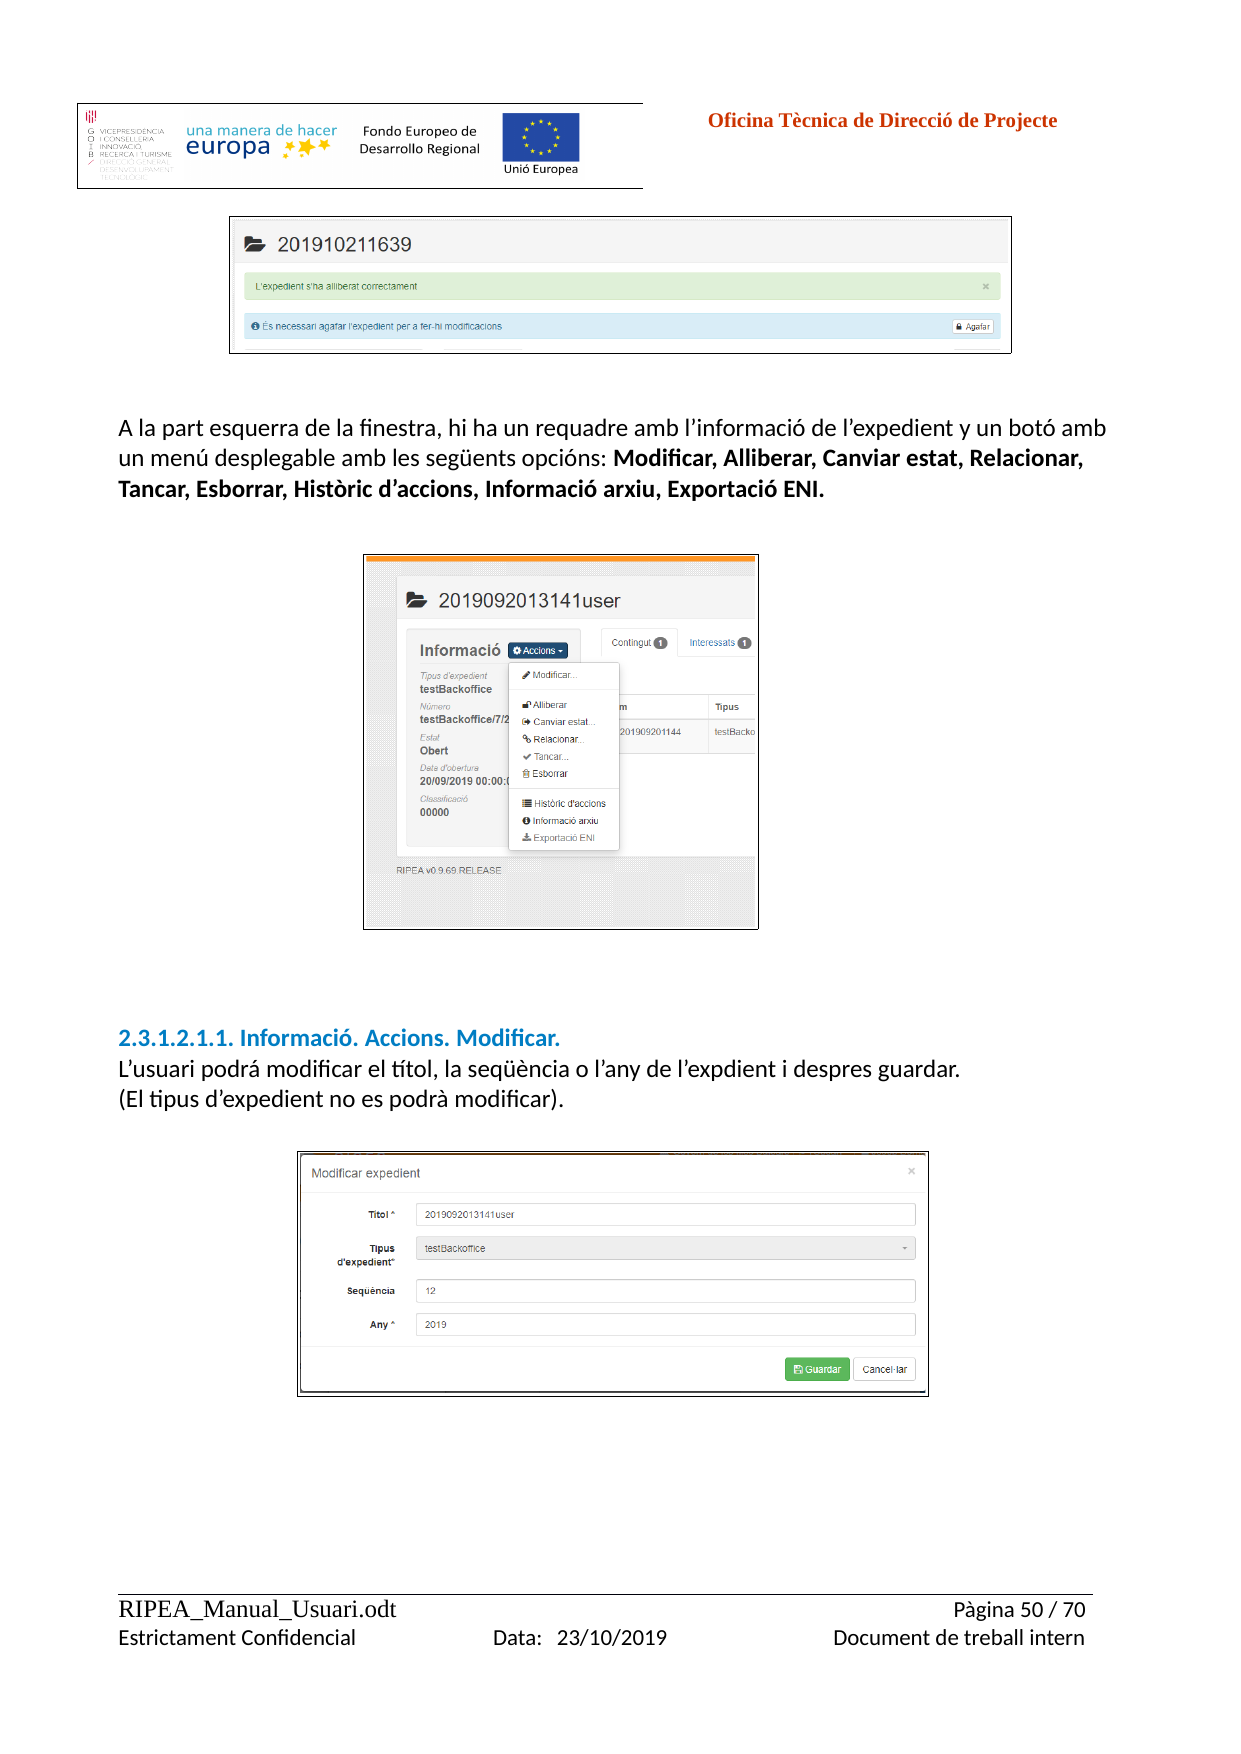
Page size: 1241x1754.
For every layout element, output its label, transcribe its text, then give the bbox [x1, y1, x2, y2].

picture [82, 108, 178, 182]
text L’usuari podrá modificar el títol, la seqüència o l’any de l’expdient i despres guardar. [118, 1053, 1122, 1083]
text (El tipus d’expedient no es podrà modificar). [118, 1083, 1122, 1114]
subtitle 2.3.1.2.1.1. Informació. Accions. Modificar. [118, 1022, 1122, 1053]
picture [300, 1153, 926, 1393]
picture [366, 556, 755, 927]
picture [184, 108, 585, 182]
text A la part esquerra de la finestra, hi ha un requadre amb l’informació de l’expedient y un botó amb un menú desplegable amb les següents opcións: Modificar, Alliberar, Canviar estat, Relacionar, Tancar, Esborrar, Històric d’accions, Informació arxiu, Exportació ENI. [118, 412, 1122, 503]
picture [232, 219, 1008, 350]
